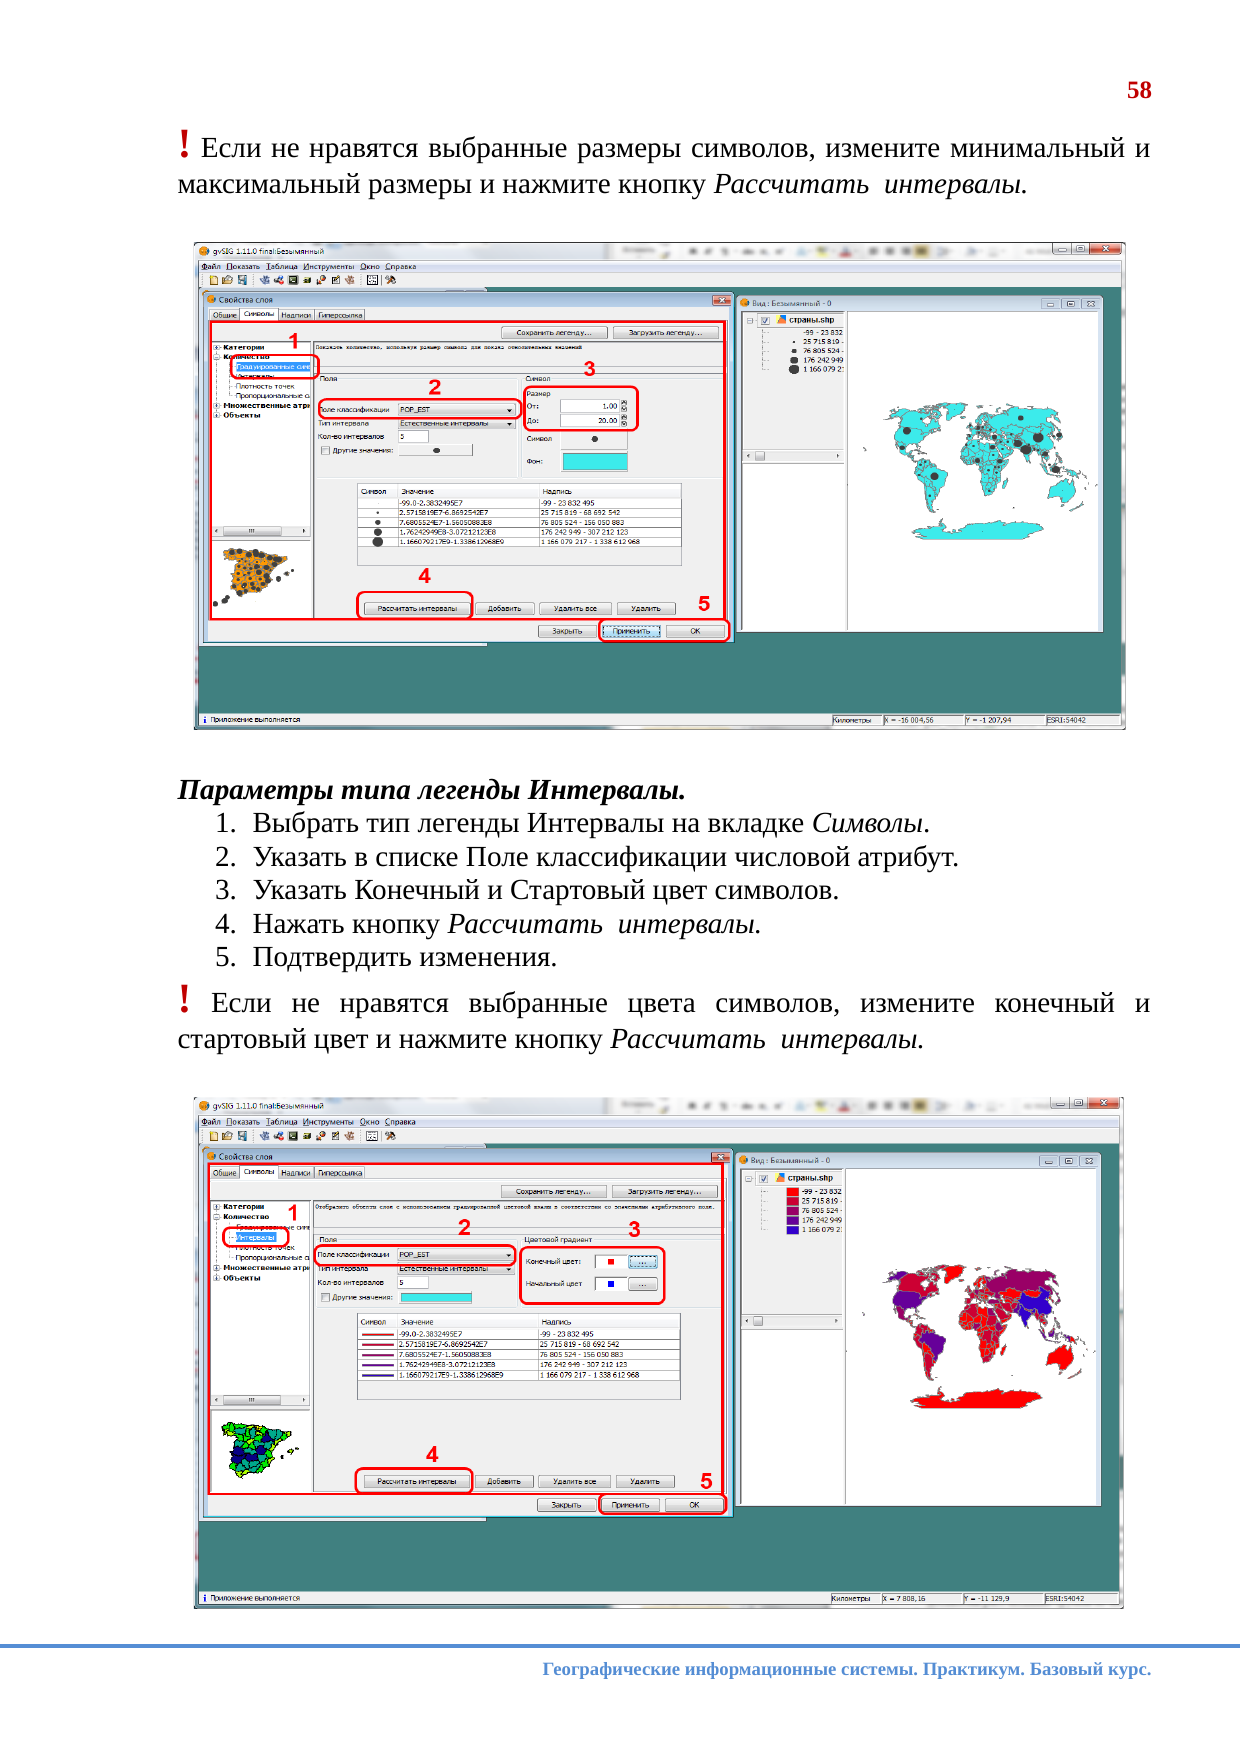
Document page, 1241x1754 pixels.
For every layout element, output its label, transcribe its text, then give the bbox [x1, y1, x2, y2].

text Параметры типа легенды Интервалы. [177, 772, 1152, 805]
list Выбрать тип легенды Интервалы на вкладке Символы. [215, 805, 1152, 839]
text ! Если не нравятся выбранные цвета символов, измените конечный и стартовый цвет и нажмите кнопку Рассчитать интервалы. [177, 973, 1152, 1054]
picture [193, 242, 1126, 730]
text ! Если не нравятся выбранные размеры символов, измените минимальный и максимальный размеры и нажмите кнопку Рассчитать интервалы. [177, 118, 1152, 199]
list Нажать кнопку Рассчитать интервалы. [215, 906, 1152, 939]
list Подтвердить изменения. [215, 939, 1152, 973]
list Указать в списке Поле классификации числовой атрибут. [215, 839, 1152, 872]
list Указать Конечный и Стартовый цвет символов. [215, 872, 1152, 906]
picture [193, 1097, 1124, 1609]
